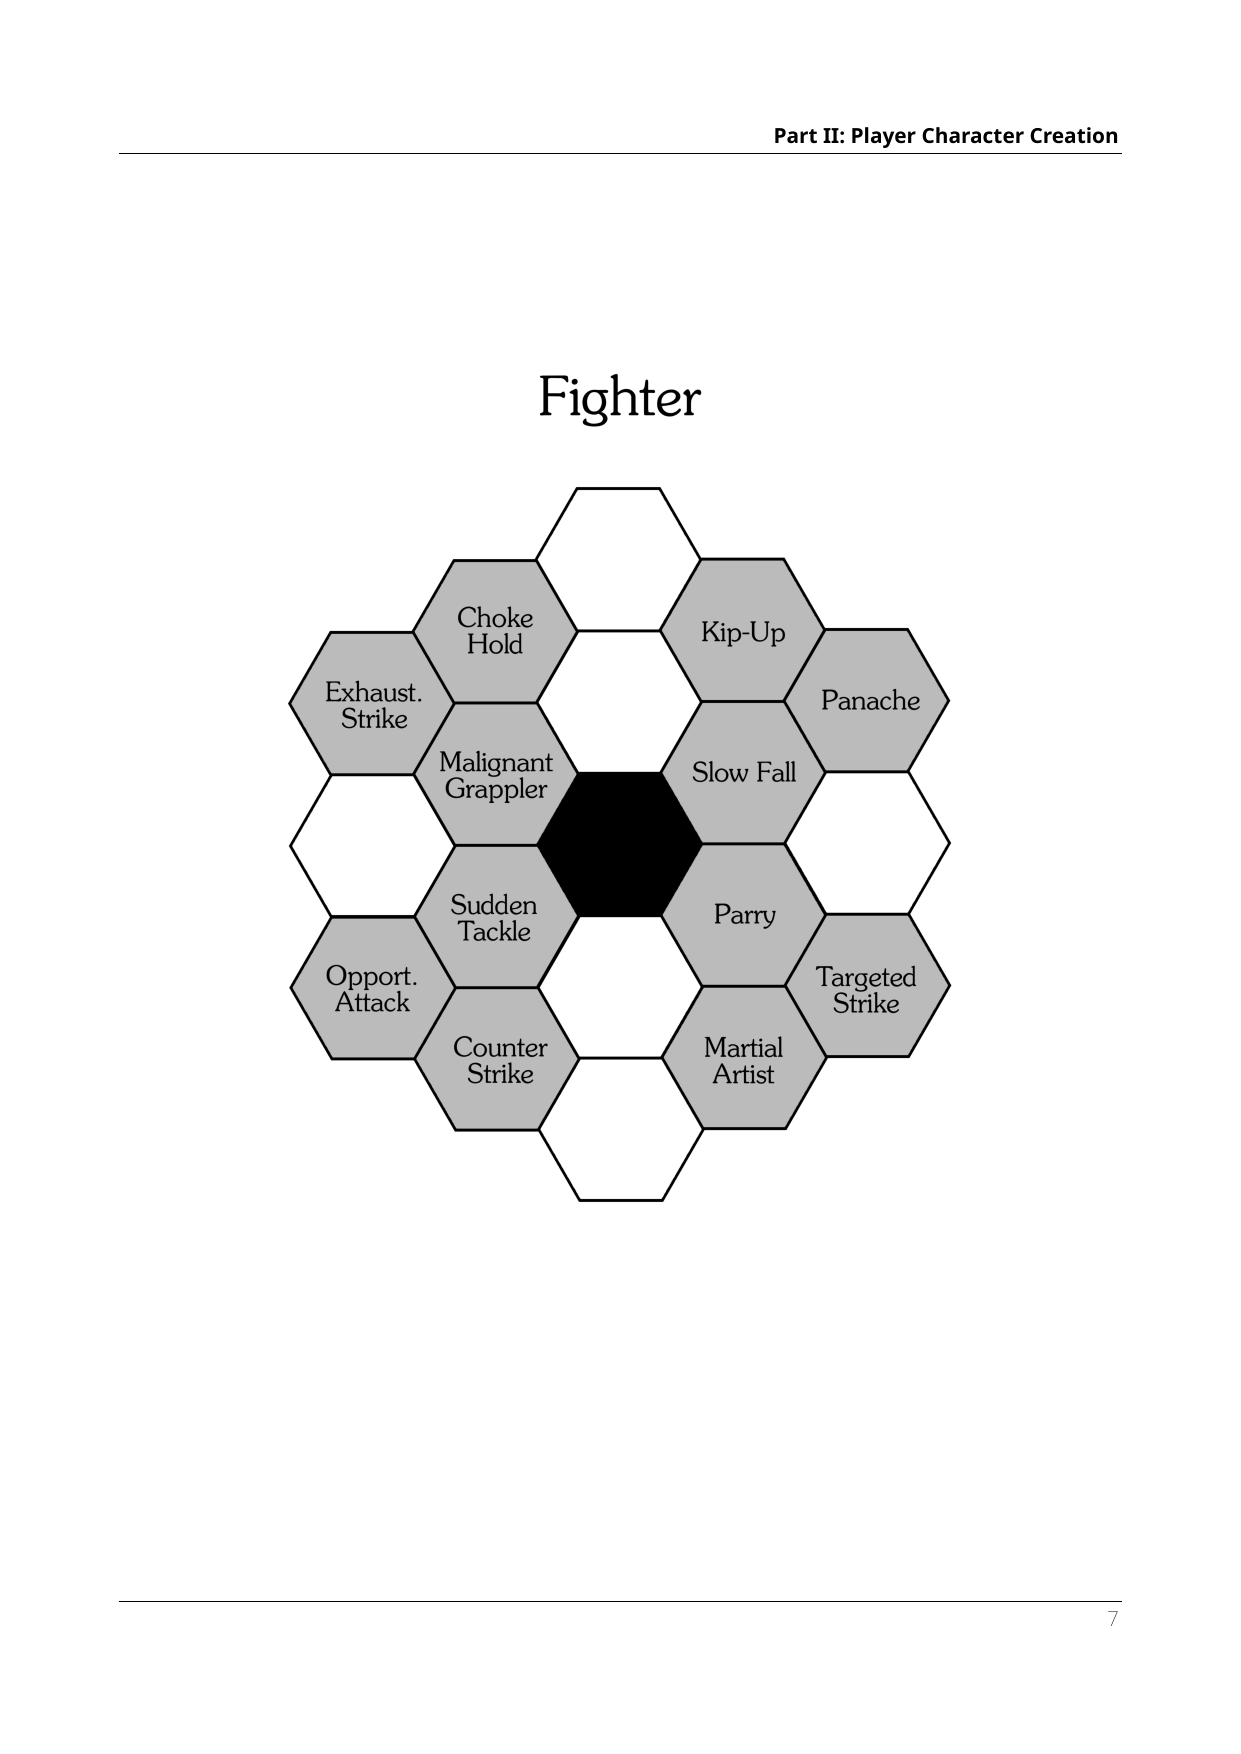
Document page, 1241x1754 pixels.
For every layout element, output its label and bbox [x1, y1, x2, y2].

picture [118, 182, 1122, 1507]
